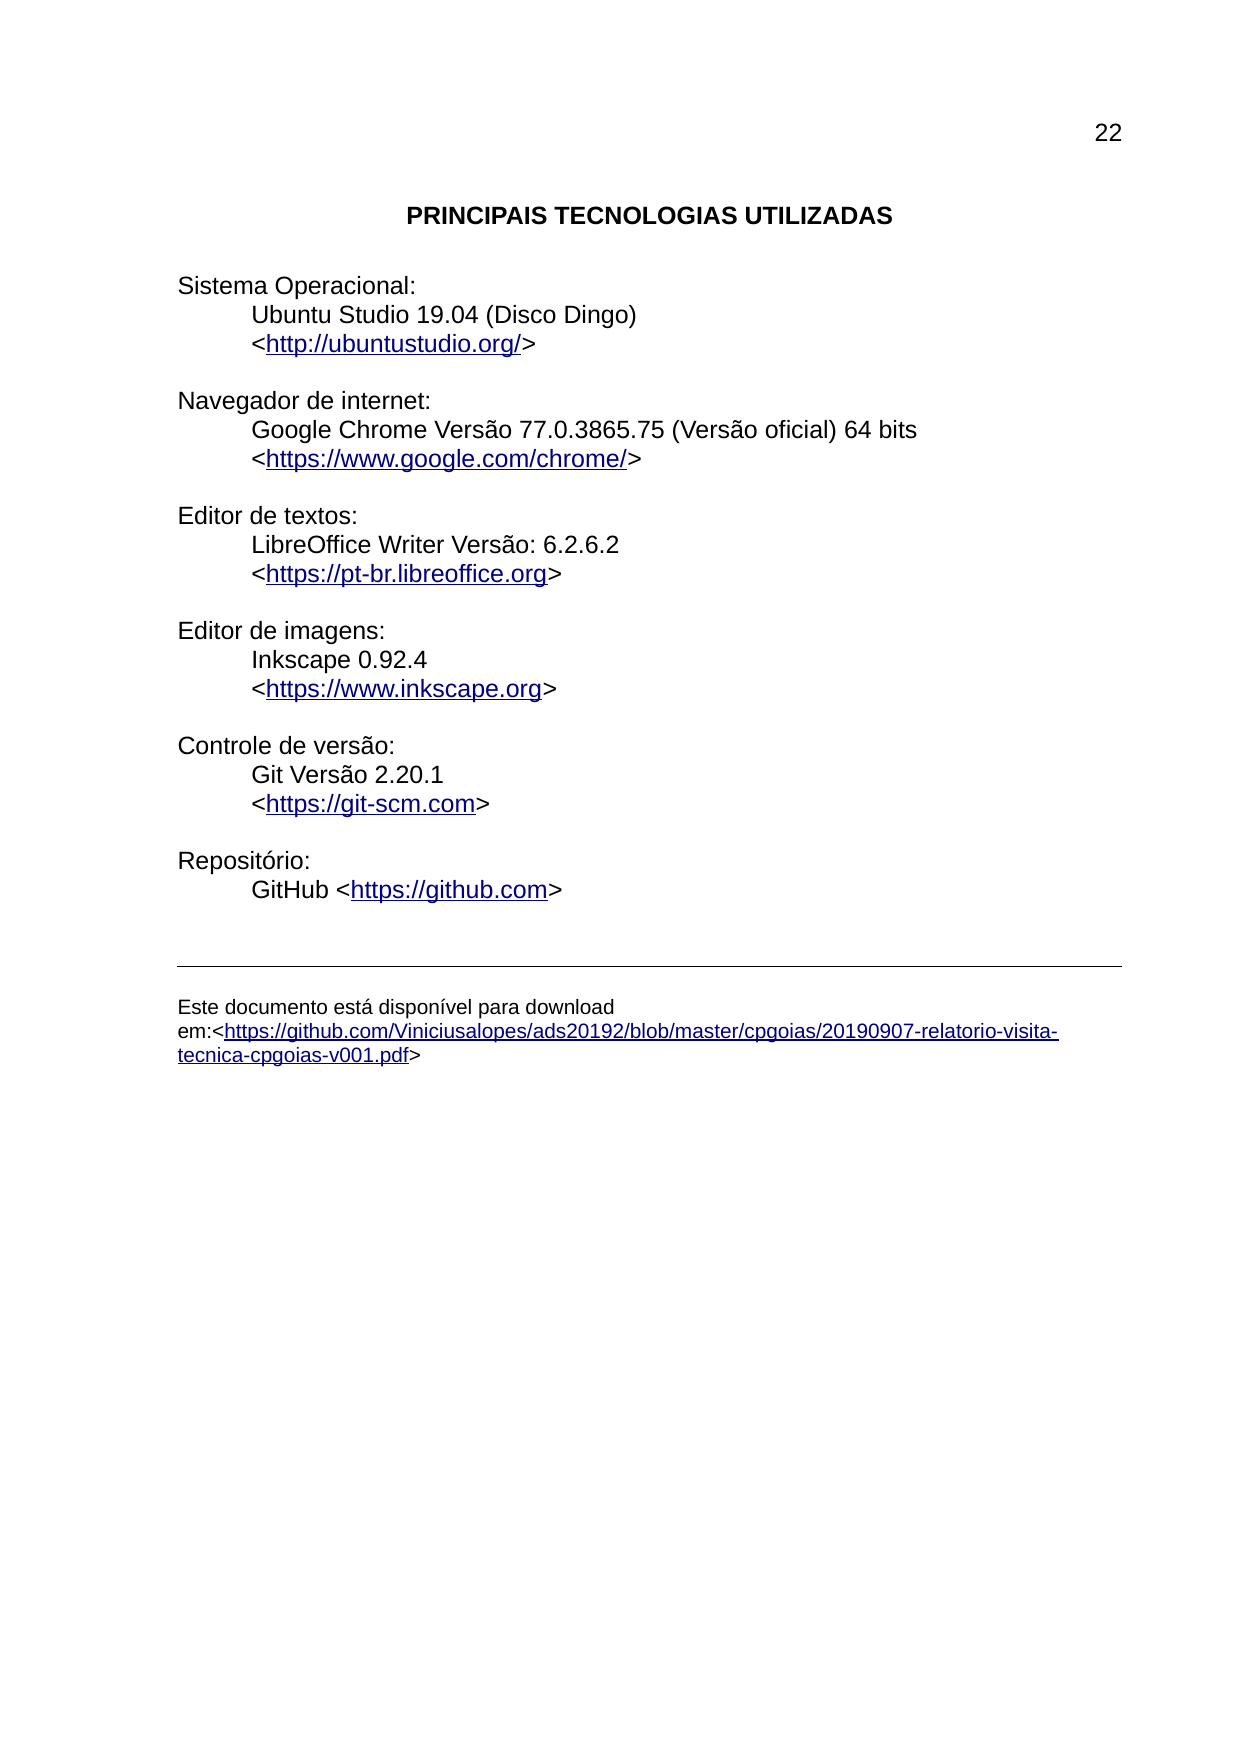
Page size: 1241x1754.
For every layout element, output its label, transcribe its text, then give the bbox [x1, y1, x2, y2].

text Editor de textos: [177, 501, 1122, 530]
text GitHub <https://github.com> [177, 875, 1122, 904]
text <https://pt-br.libreoffice.org> [177, 559, 1122, 588]
subtitle PRINCIPAIS TECNOLOGIAS UTILIZADAS [177, 201, 1122, 230]
text Editor de imagens: [177, 616, 1122, 645]
text <http://ubuntustudio.org/> [177, 329, 1122, 358]
text Google Chrome Versão 77.0.3865.75 (Versão oficial) 64 bits [177, 415, 1122, 444]
text Ubuntu Studio 19.04 (Disco Dingo) [177, 300, 1122, 329]
text LibreOffice Writer Versão: 6.2.6.2 [177, 530, 1122, 559]
text Este documento está disponível para download em:<https://github.com/Viniciusalopes/ads20192/blob/master/cpgoias/20190907-relatorio-visita-tecnica-cpgoias-v001.pdf> [177, 994, 1122, 1066]
text Git Versão 2.20.1 [177, 760, 1122, 789]
text Inkscape 0.92.4 [177, 645, 1122, 674]
text Sistema Operacional: [177, 271, 1122, 300]
text Repositório: [177, 846, 1122, 875]
text Controle de versão: [177, 731, 1122, 760]
text <https://www.google.com/chrome/> [177, 444, 1122, 473]
text <https://git-scm.com> [177, 789, 1122, 818]
text Navegador de internet: [177, 386, 1122, 415]
text <https://www.inkscape.org> [177, 674, 1122, 703]
